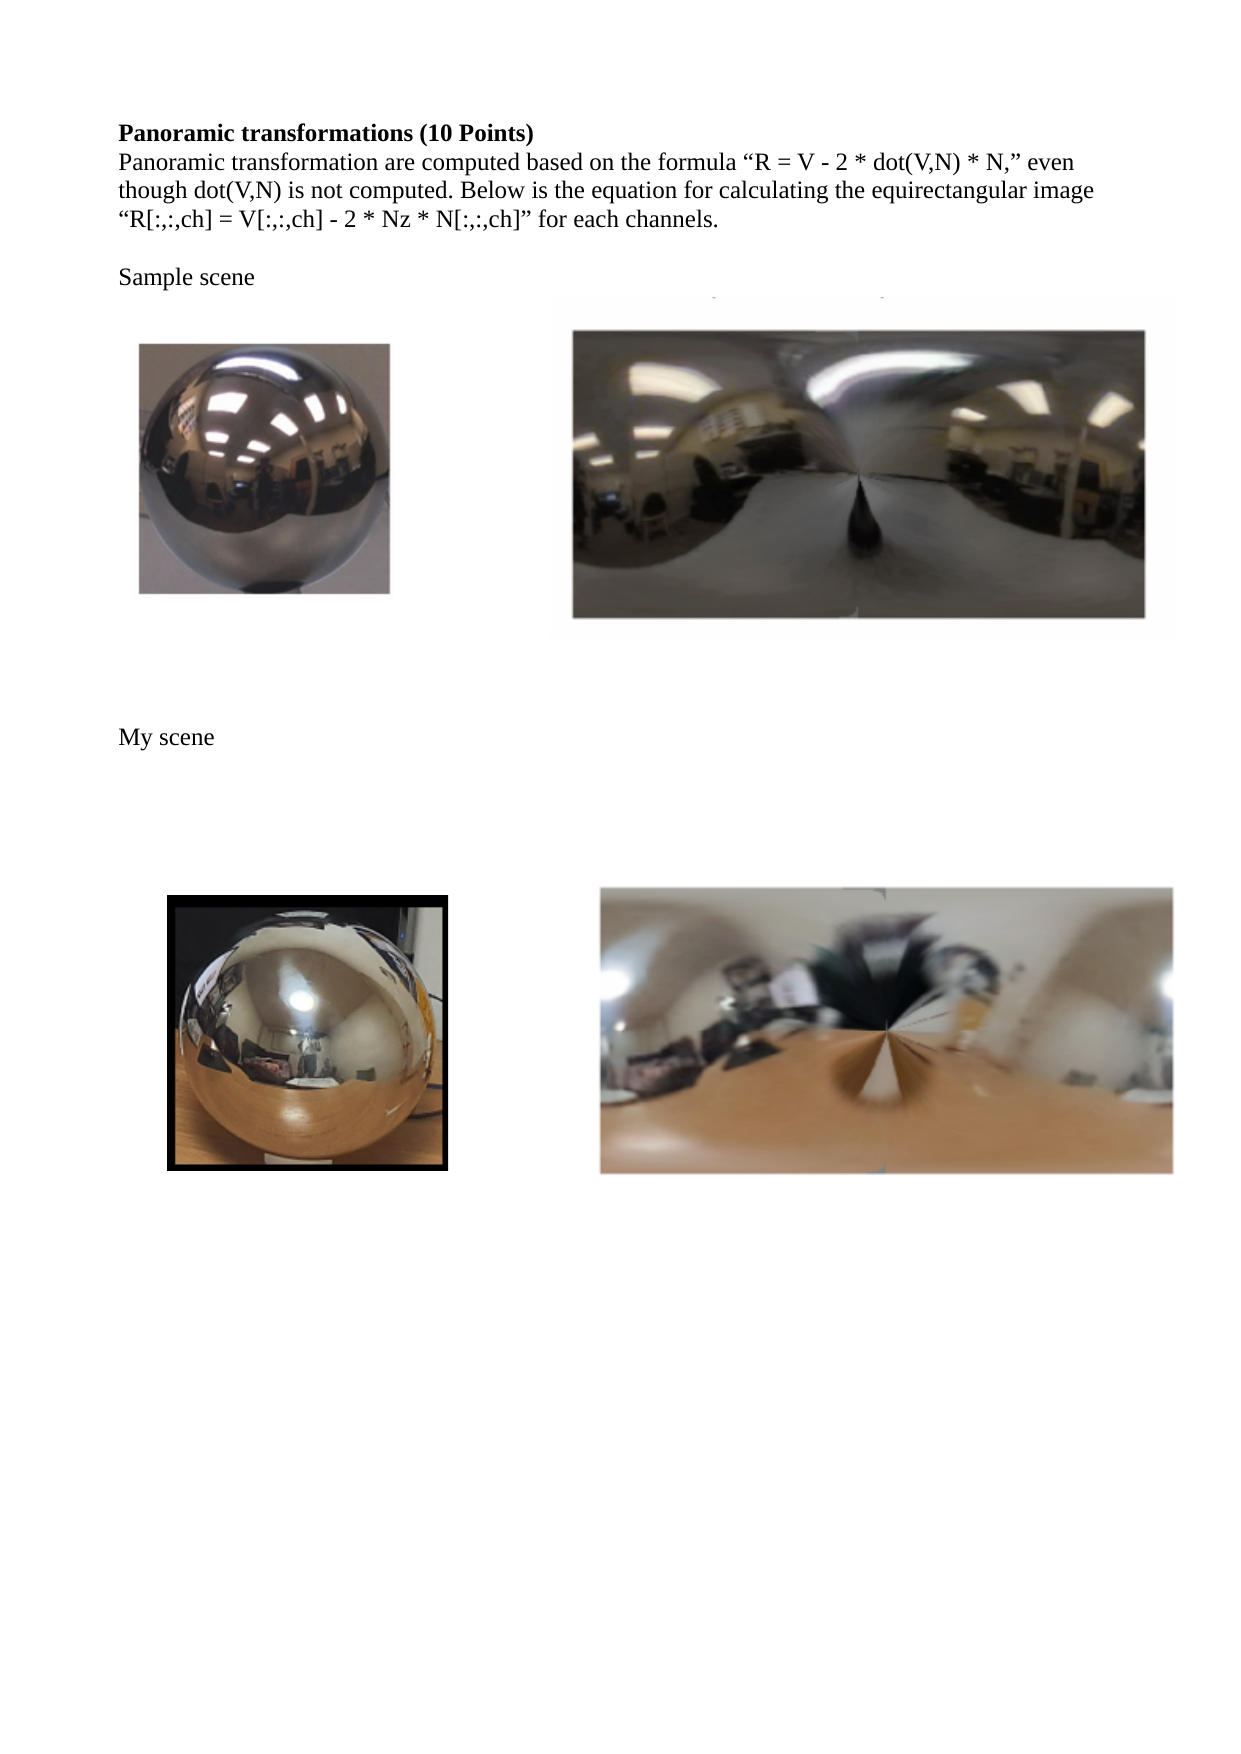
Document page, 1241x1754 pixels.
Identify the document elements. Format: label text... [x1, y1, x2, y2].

picture [550, 297, 1176, 640]
picture [579, 876, 1200, 1186]
text Panoramic transformations (10 Points) [118, 118, 1122, 147]
text My scene [118, 722, 1122, 751]
text Sample scene [118, 262, 1122, 291]
picture [167, 895, 449, 1171]
picture [133, 342, 394, 599]
text Panoramic transformation are computed based on the formula “R = V - 2 * dot(V,N) * N,” even though dot(V,N) is not computed. Below is the equation for calculating the equirectangular image “R[:,:,ch] = V[:,:,ch] - 2 * Nz * N[:,:,ch]” for each channels. [118, 147, 1122, 233]
